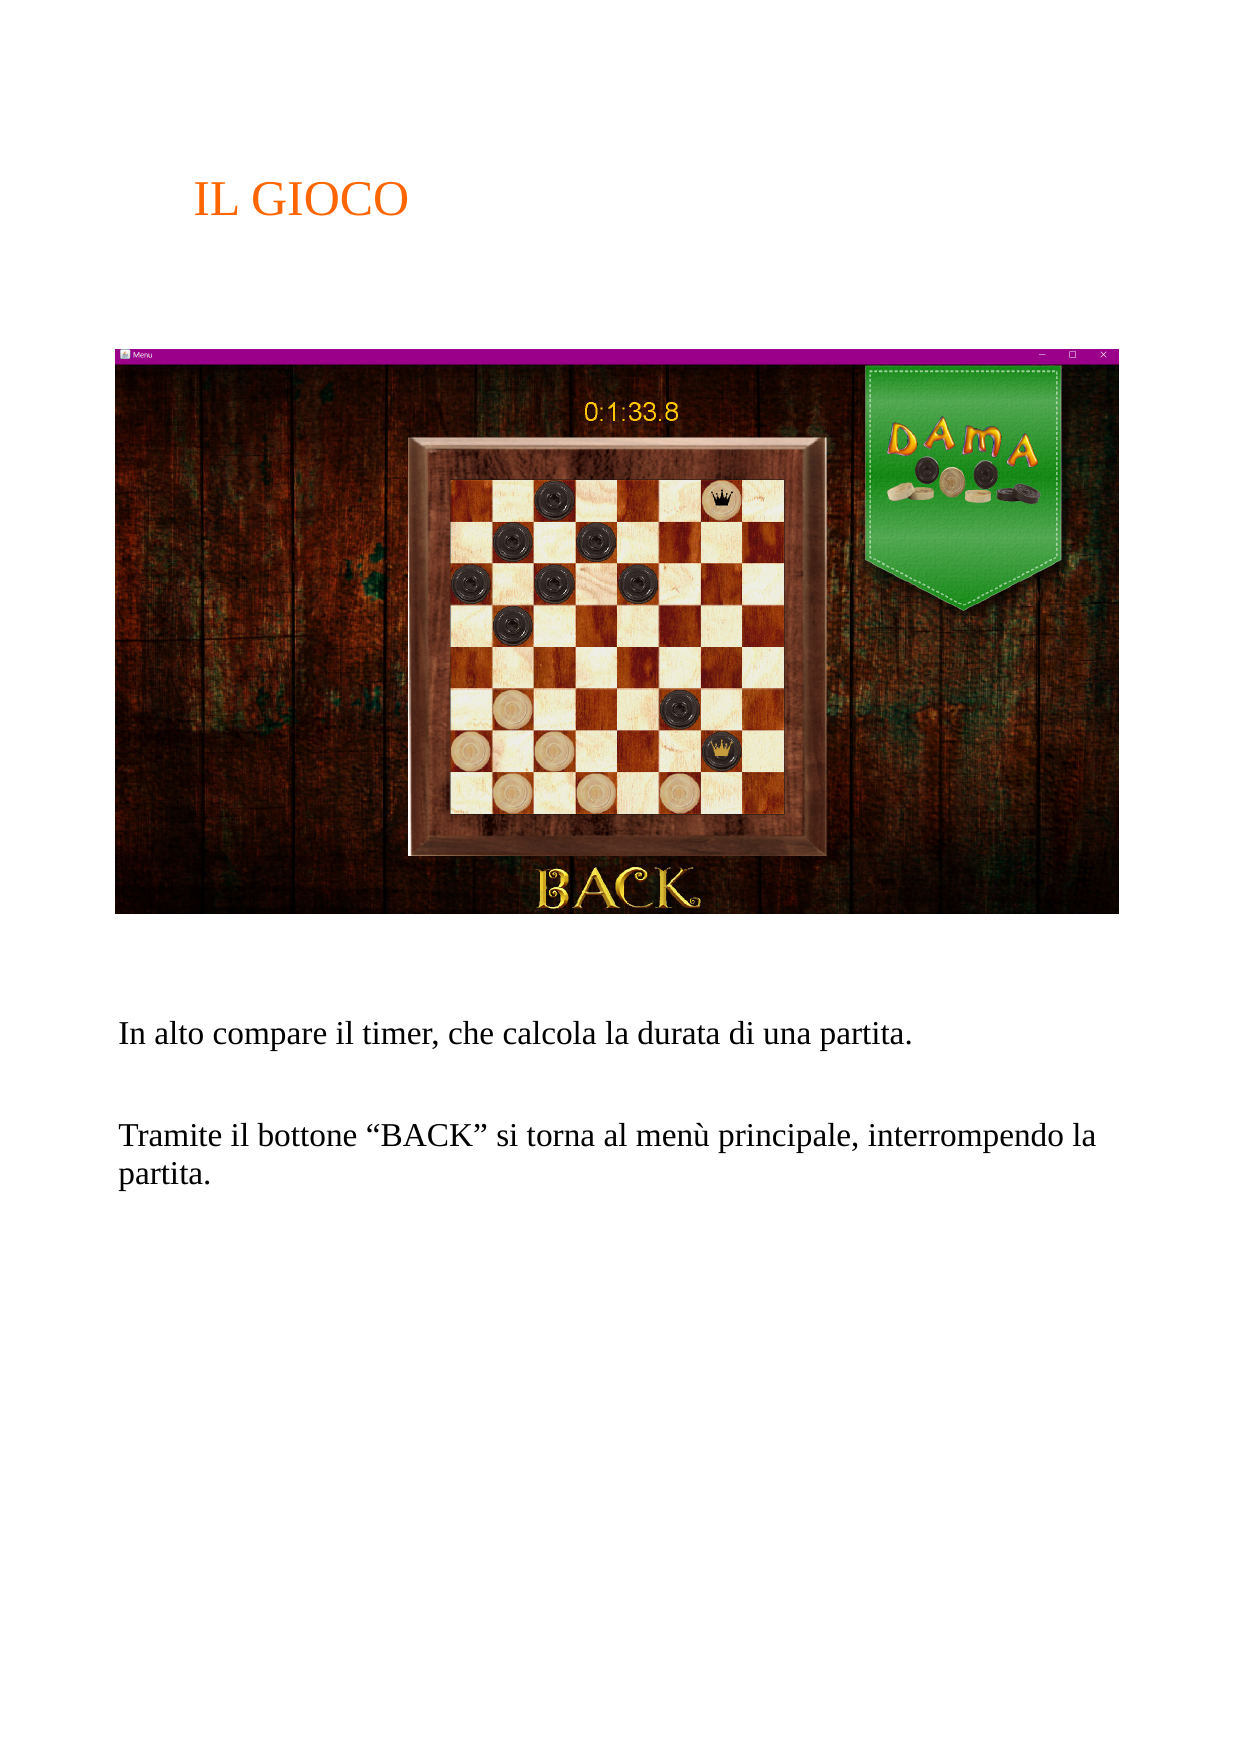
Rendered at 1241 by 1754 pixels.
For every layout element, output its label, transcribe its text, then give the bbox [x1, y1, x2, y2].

text Tramite il bottone “BACK” si torna al menù principale, interrompendo la partita. [118, 1115, 1122, 1192]
picture [115, 349, 1119, 914]
list IL GIOCO [156, 169, 1122, 226]
text In alto compare il timer, che calcola la durata di una partita. [118, 1013, 1122, 1052]
